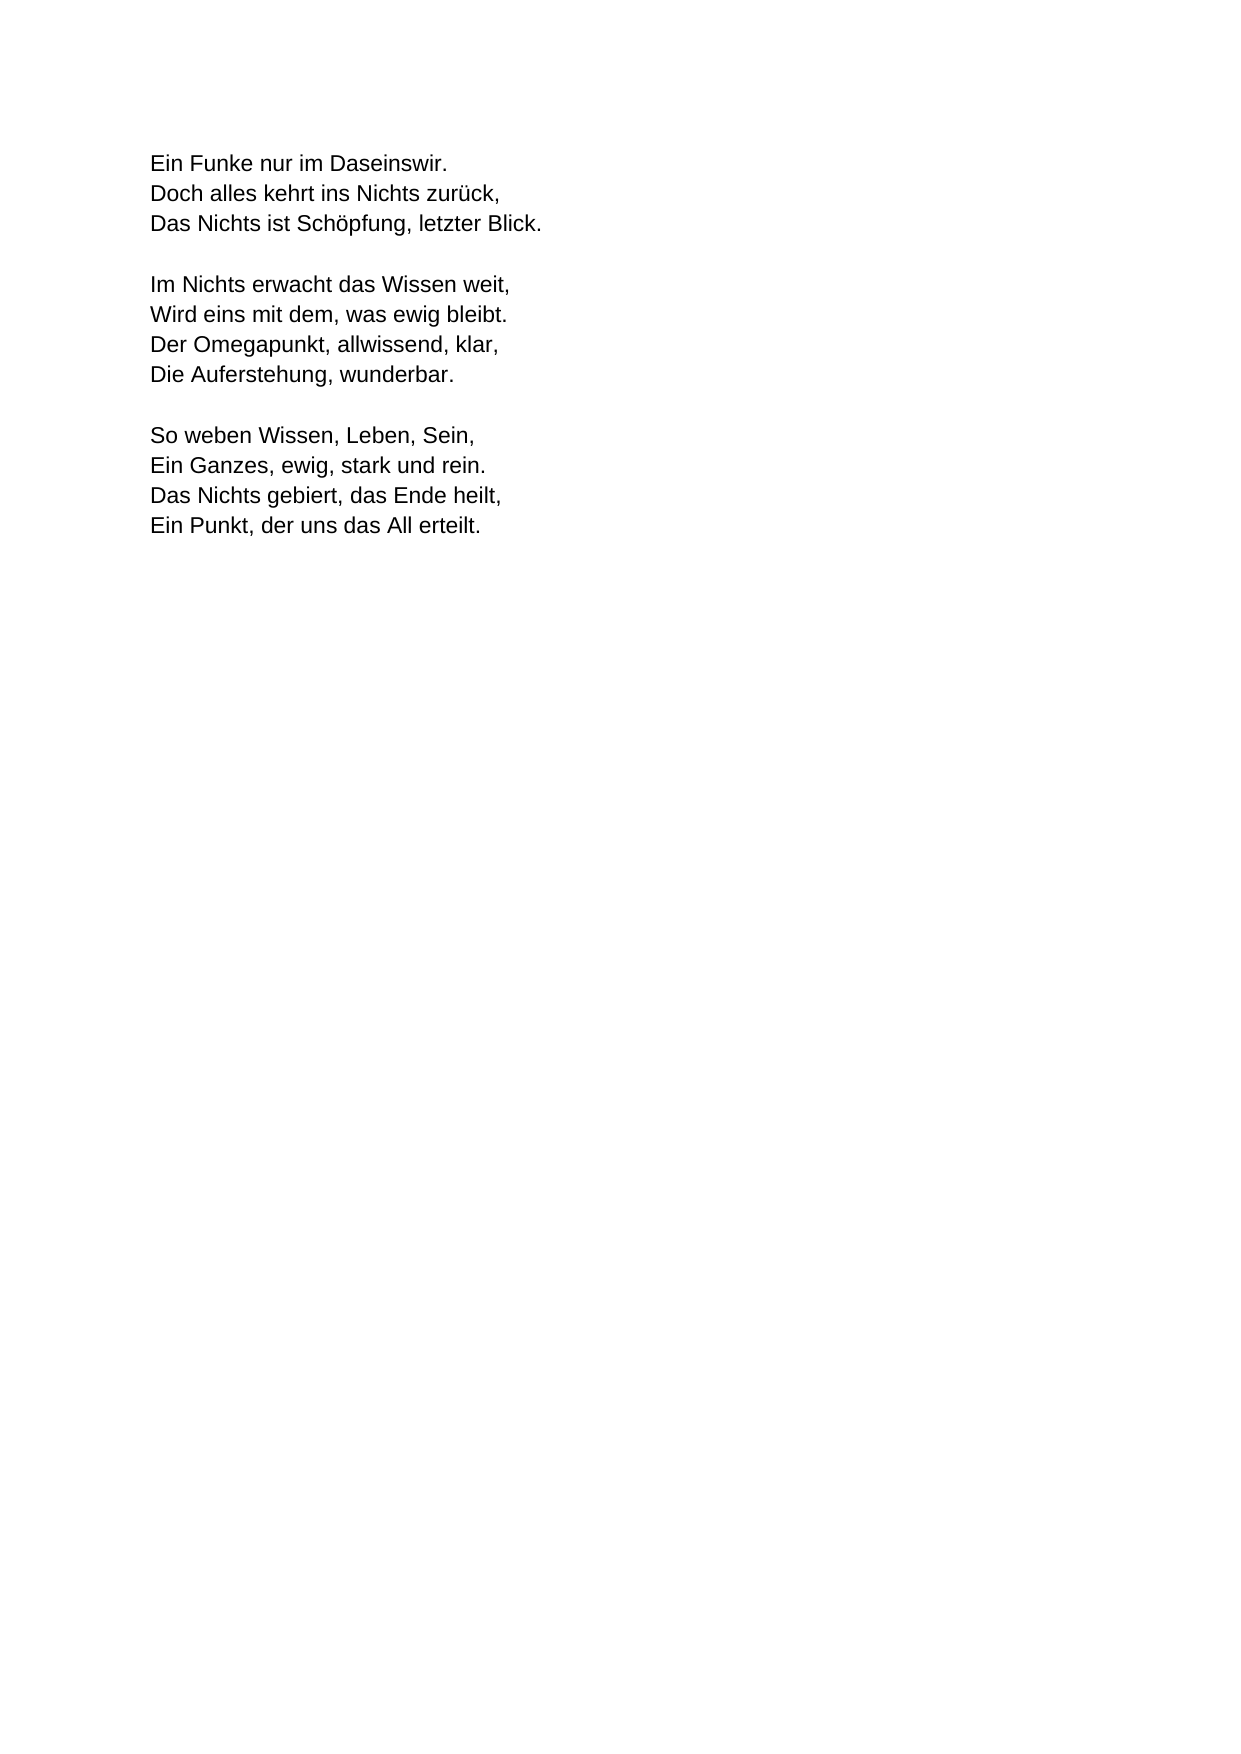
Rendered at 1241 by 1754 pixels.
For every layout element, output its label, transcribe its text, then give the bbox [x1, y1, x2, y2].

text Ein Funke nur im Daseinswir. [150, 150, 1090, 176]
text Das Nichts ist Schöpfung, letzter Blick. [150, 210, 1090, 237]
text So weben Wissen, Leben, Sein, [150, 422, 1090, 448]
text Im Nichts erwacht das Wissen weit, [150, 271, 1090, 297]
text Die Auferstehung, wunderbar. [150, 361, 1090, 388]
text Ein Punkt, der uns das All erteilt. [150, 512, 1090, 539]
text Wird eins mit dem, was ewig bleibt. [150, 301, 1090, 327]
text Doch alles kehrt ins Nichts zurück, [150, 180, 1090, 207]
text Ein Ganzes, ewig, stark und rein. [150, 452, 1090, 478]
text Der Omegapunkt, allwissend, klar, [150, 331, 1090, 358]
text Das Nichts gebiert, das Ende heilt, [150, 482, 1090, 509]
